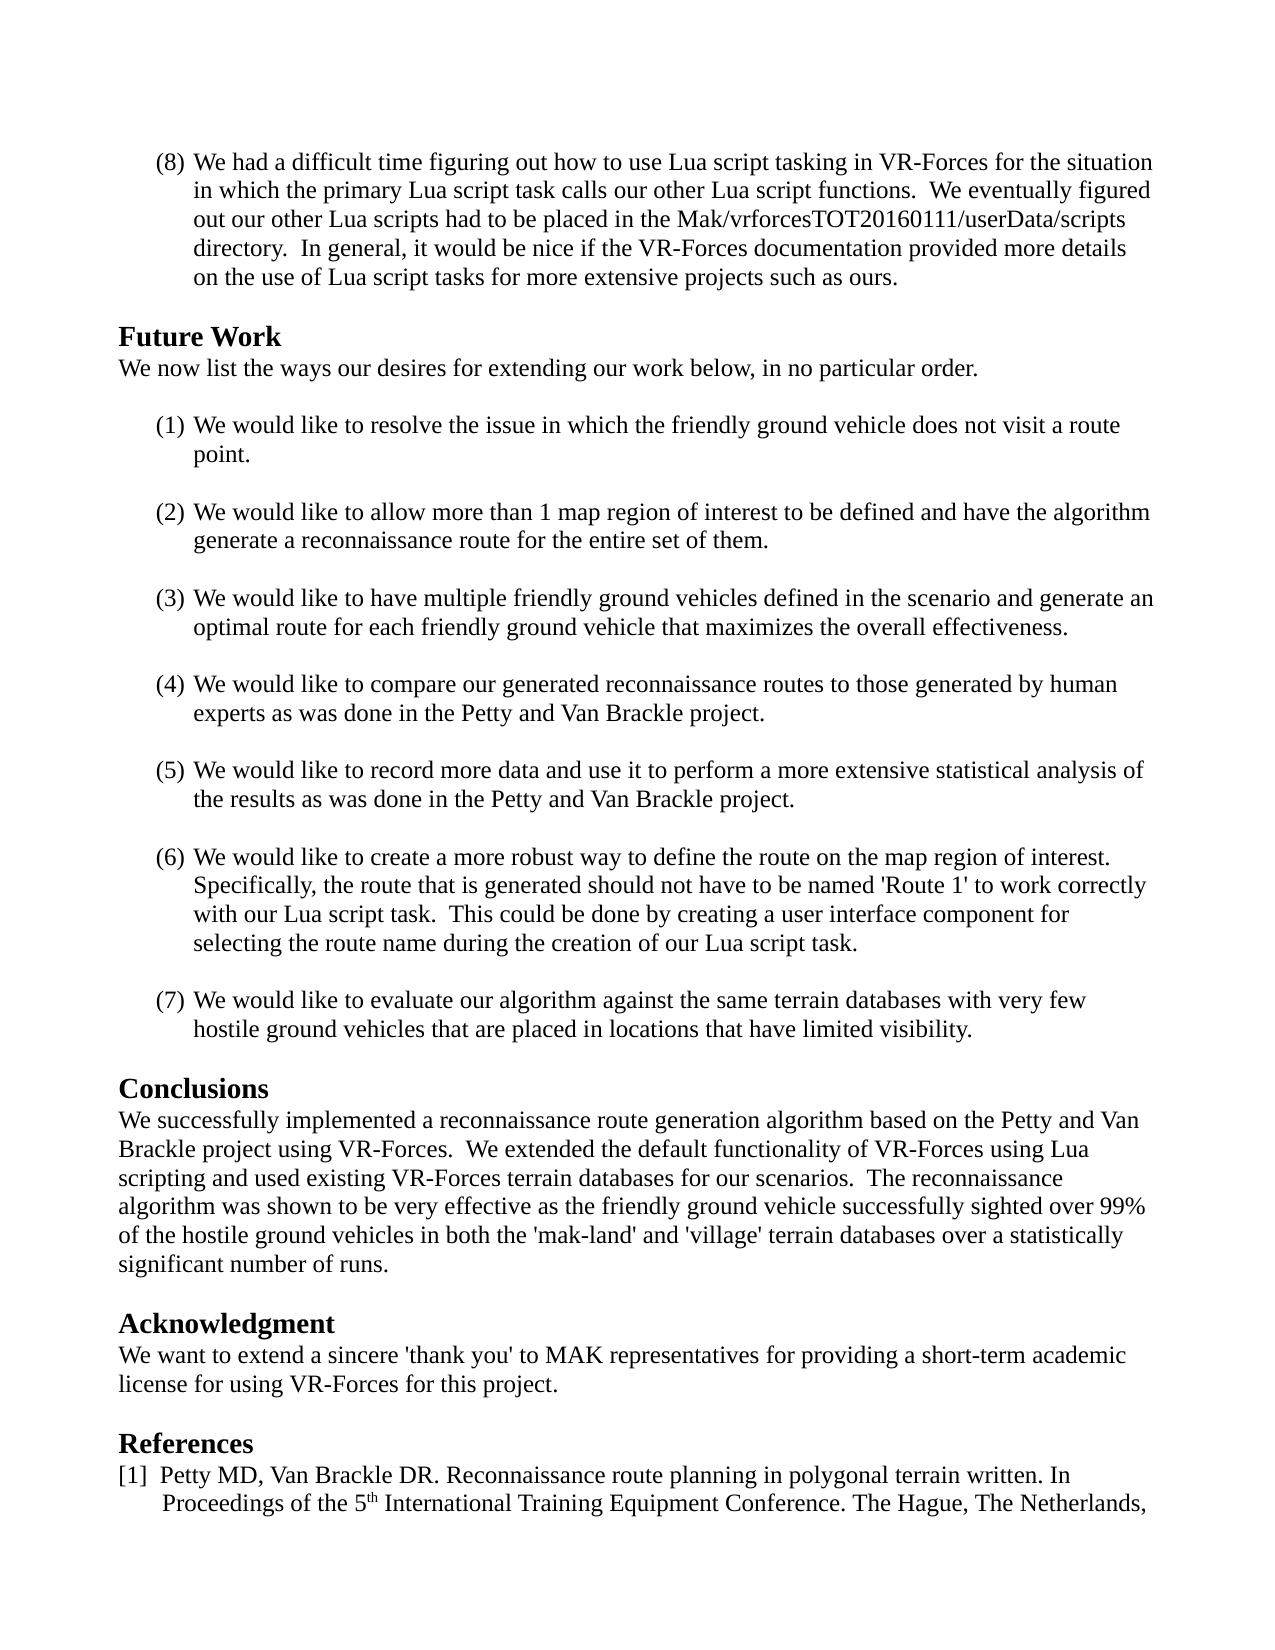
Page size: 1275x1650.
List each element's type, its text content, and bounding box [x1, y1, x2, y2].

text Acknowledgment [118, 1306, 1157, 1340]
list We would like to evaluate our algorithm against the same terrain databases with very few hostile ground vehicles that are placed in locations that have limited visibility. [156, 985, 1157, 1043]
text We successfully implemented a reconnaissance route generation algorithm based on the Petty and Van Brackle project using VR-Forces. We extended the default functionality of VR-Forces using Lua scripting and used existing VR-Forces terrain databases for our scenarios. The reconnaissance algorithm was shown to be very effective as the friendly ground vehicle successfully sighted over 99% of the hostile ground vehicles in both the 'mak-land' and 'village' terrain databases over a statistically significant number of runs. [118, 1105, 1157, 1278]
list We would like to compare our generated reconnaissance routes to those generated by human experts as was done in the Petty and Van Brackle project. [156, 669, 1157, 727]
text References [118, 1426, 1157, 1460]
text We now list the ways our desires for extending our work below, in no particular order. [118, 353, 1157, 382]
list We would like to record more data and use it to perform a more extensive statistical analysis of the results as was done in the Petty and Van Brackle project. [156, 755, 1157, 813]
list We would like to have multiple friendly ground vehicles defined in the scenario and generate an optimal route for each friendly ground vehicle that maximizes the overall effectiveness. [156, 583, 1157, 640]
list We would like to create a more robust way to define the route on the map region of interest. Specifically, the route that is generated should not have to be named 'Route 1' to work correctly with our Lua script task. This could be done by creating a user interface component for selecting the route name during the creation of our Lua script task. [156, 842, 1157, 957]
text We want to extend a sincere 'thank you' to MAK representatives for providing a short-term academic license for using VR-Forces for this project. [118, 1340, 1157, 1397]
list We had a difficult time figuring out how to use Lua script tasking in VR-Forces for the situation in which the primary Lua script task calls our other Lua script functions. We eventually figured out our other Lua scripts had to be placed in the Mak/vrforcesTOT20160111/userData/scripts directory. In general, it would be nice if the VR-Forces documentation provided more details on the use of Lua script tasks for more extensive projects such as ours. [156, 147, 1157, 291]
text [1] Petty MD, Van Brackle DR. Reconnaissance route planning in polygonal terrain written. In [118, 1460, 1157, 1488]
text Conclusions [118, 1072, 1157, 1105]
list We would like to allow more than 1 map region of interest to be defined and have the algorithm generate a reconnaissance route for the entire set of them. [156, 497, 1157, 554]
list We would like to resolve the issue in which the friendly ground vehicle does not visit a route point. [156, 410, 1157, 468]
text Proceedings of the 5th International Training Equipment Conference. The Hague, The Netherlands, [118, 1488, 1157, 1517]
text Future Work [118, 319, 1157, 353]
